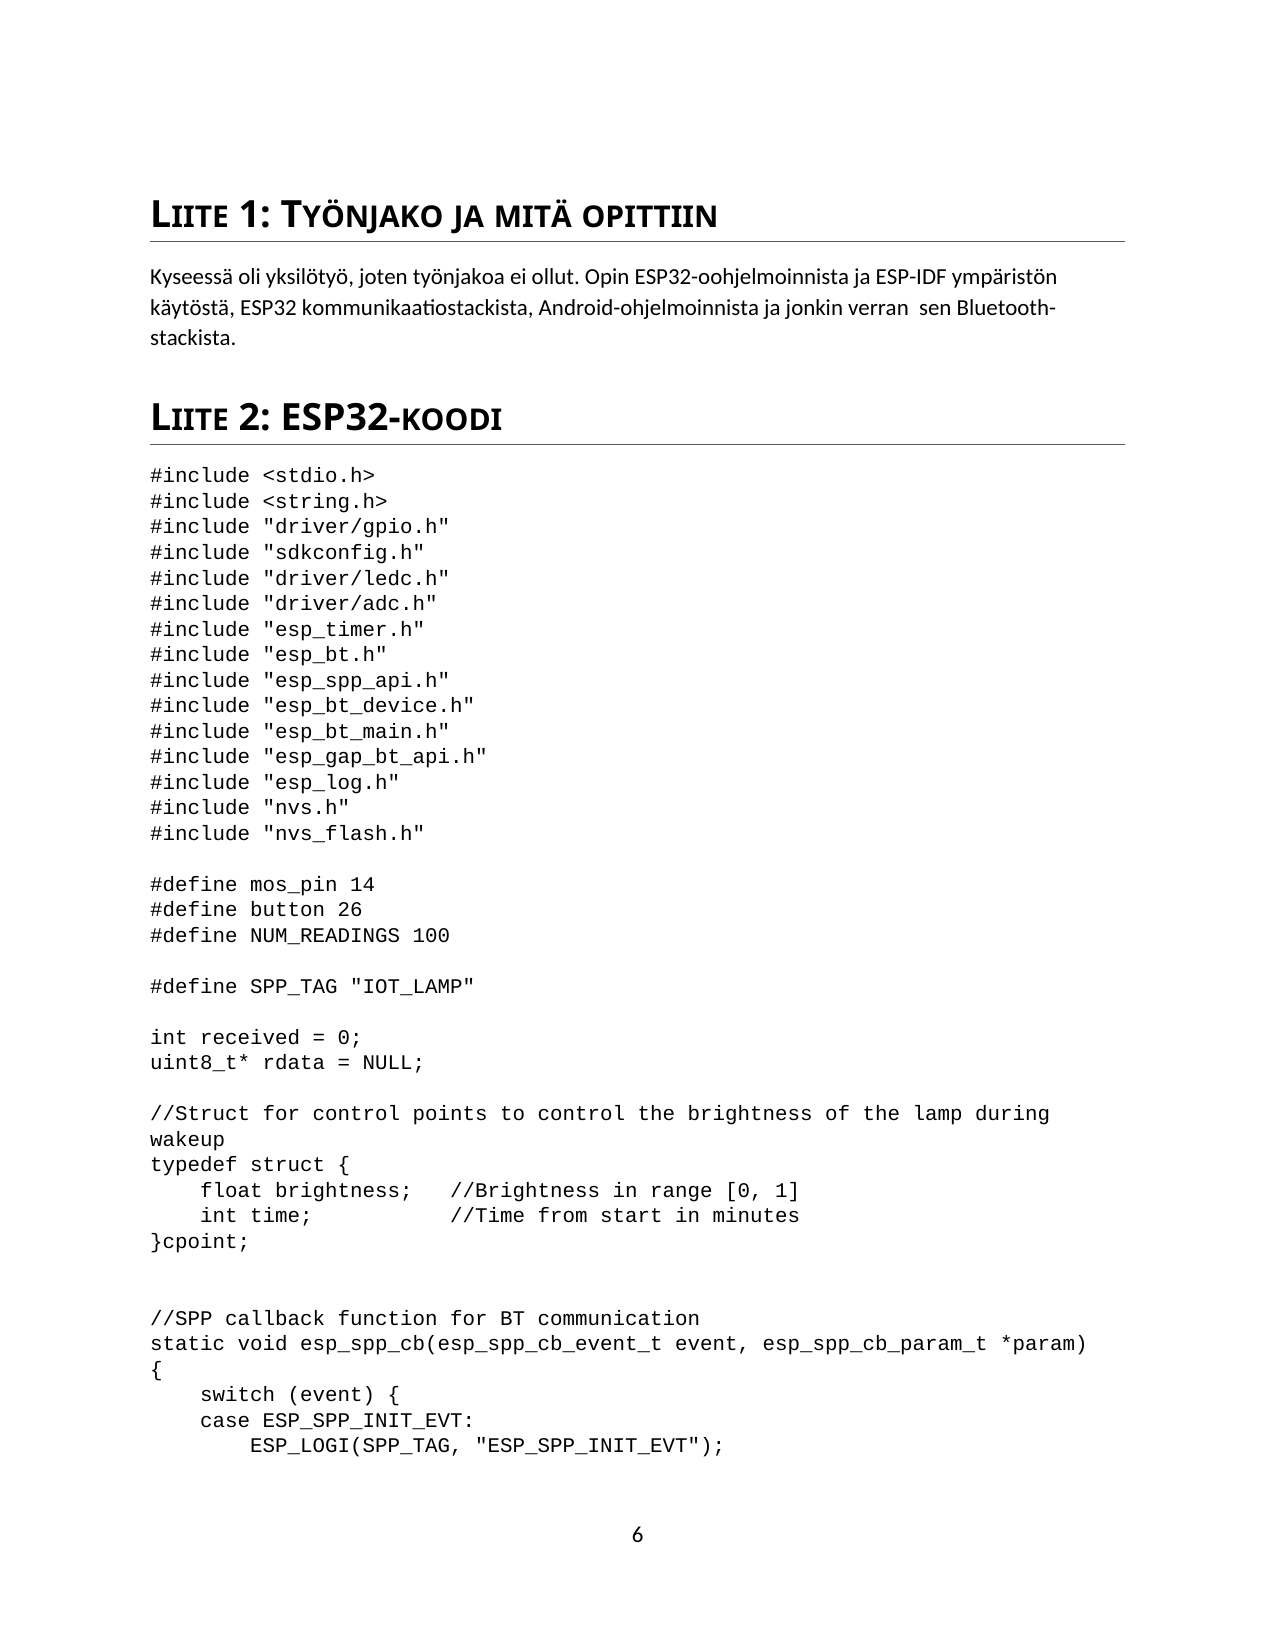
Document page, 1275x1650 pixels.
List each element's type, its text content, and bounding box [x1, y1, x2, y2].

text #include "driver/gpio.h" [150, 516, 1125, 540]
text }cpoint; [150, 1231, 1125, 1255]
text #define button 26 [150, 899, 1125, 923]
text #include "nvs.h" [150, 797, 1125, 821]
subtitle Liite 2: ESP32-koodi [150, 391, 1125, 444]
text int received = 0; [150, 1027, 1125, 1051]
text uint8_t* rdata = NULL; [150, 1052, 1125, 1076]
text #include "nvs_flash.h" [150, 823, 1125, 846]
text #include <stdio.h> [150, 465, 1125, 489]
subtitle Liite 1: Työnjako ja mitä opittiin [150, 187, 1125, 241]
text switch (event) { [150, 1384, 1125, 1408]
text case ESP_SPP_INIT_EVT: [150, 1410, 1125, 1433]
text #include "esp_bt_device.h" [150, 695, 1125, 719]
text #include "esp_timer.h" [150, 618, 1125, 642]
text ESP_LOGI(SPP_TAG, "ESP_SPP_INIT_EVT"); [150, 1435, 1125, 1459]
text //SPP callback function for BT communication [150, 1308, 1125, 1331]
text static void esp_spp_cb(esp_spp_cb_event_t event, esp_spp_cb_param_t *param) [150, 1333, 1125, 1357]
text #include "esp_bt.h" [150, 644, 1125, 668]
text { [150, 1359, 1125, 1382]
text int time; //Time from start in minutes [150, 1206, 1125, 1229]
text float brightness; //Brightness in range [0, 1] [150, 1180, 1125, 1204]
text //Struct for control points to control the brightness of the lamp during wakeup [150, 1103, 1125, 1153]
text #include "esp_spp_api.h" [150, 669, 1125, 693]
text #define SPP_TAG "IOT_LAMP" [150, 976, 1125, 999]
text #define mos_pin 14 [150, 874, 1125, 897]
text #include "esp_log.h" [150, 772, 1125, 795]
text #include "esp_bt_main.h" [150, 721, 1125, 744]
text #include "esp_gap_bt_api.h" [150, 746, 1125, 770]
text #include "sdkconfig.h" [150, 542, 1125, 566]
text #include <string.h> [150, 491, 1125, 514]
text #define NUM_READINGS 100 [150, 925, 1125, 948]
text typedef struct { [150, 1154, 1125, 1178]
text Kyseessä oli yksilötyö, joten työnjakoa ei ollut. Opin ESP32-oohjelmoinnista ja ESP-IDF ympäristön käytöstä, ESP32 kommunikaatiostackista, Android-ohjelmoinnista ja jonkin verran sen Bluetooth-stackista. [150, 262, 1125, 351]
text #include "driver/ledc.h" [150, 567, 1125, 591]
text #include "driver/adc.h" [150, 593, 1125, 617]
